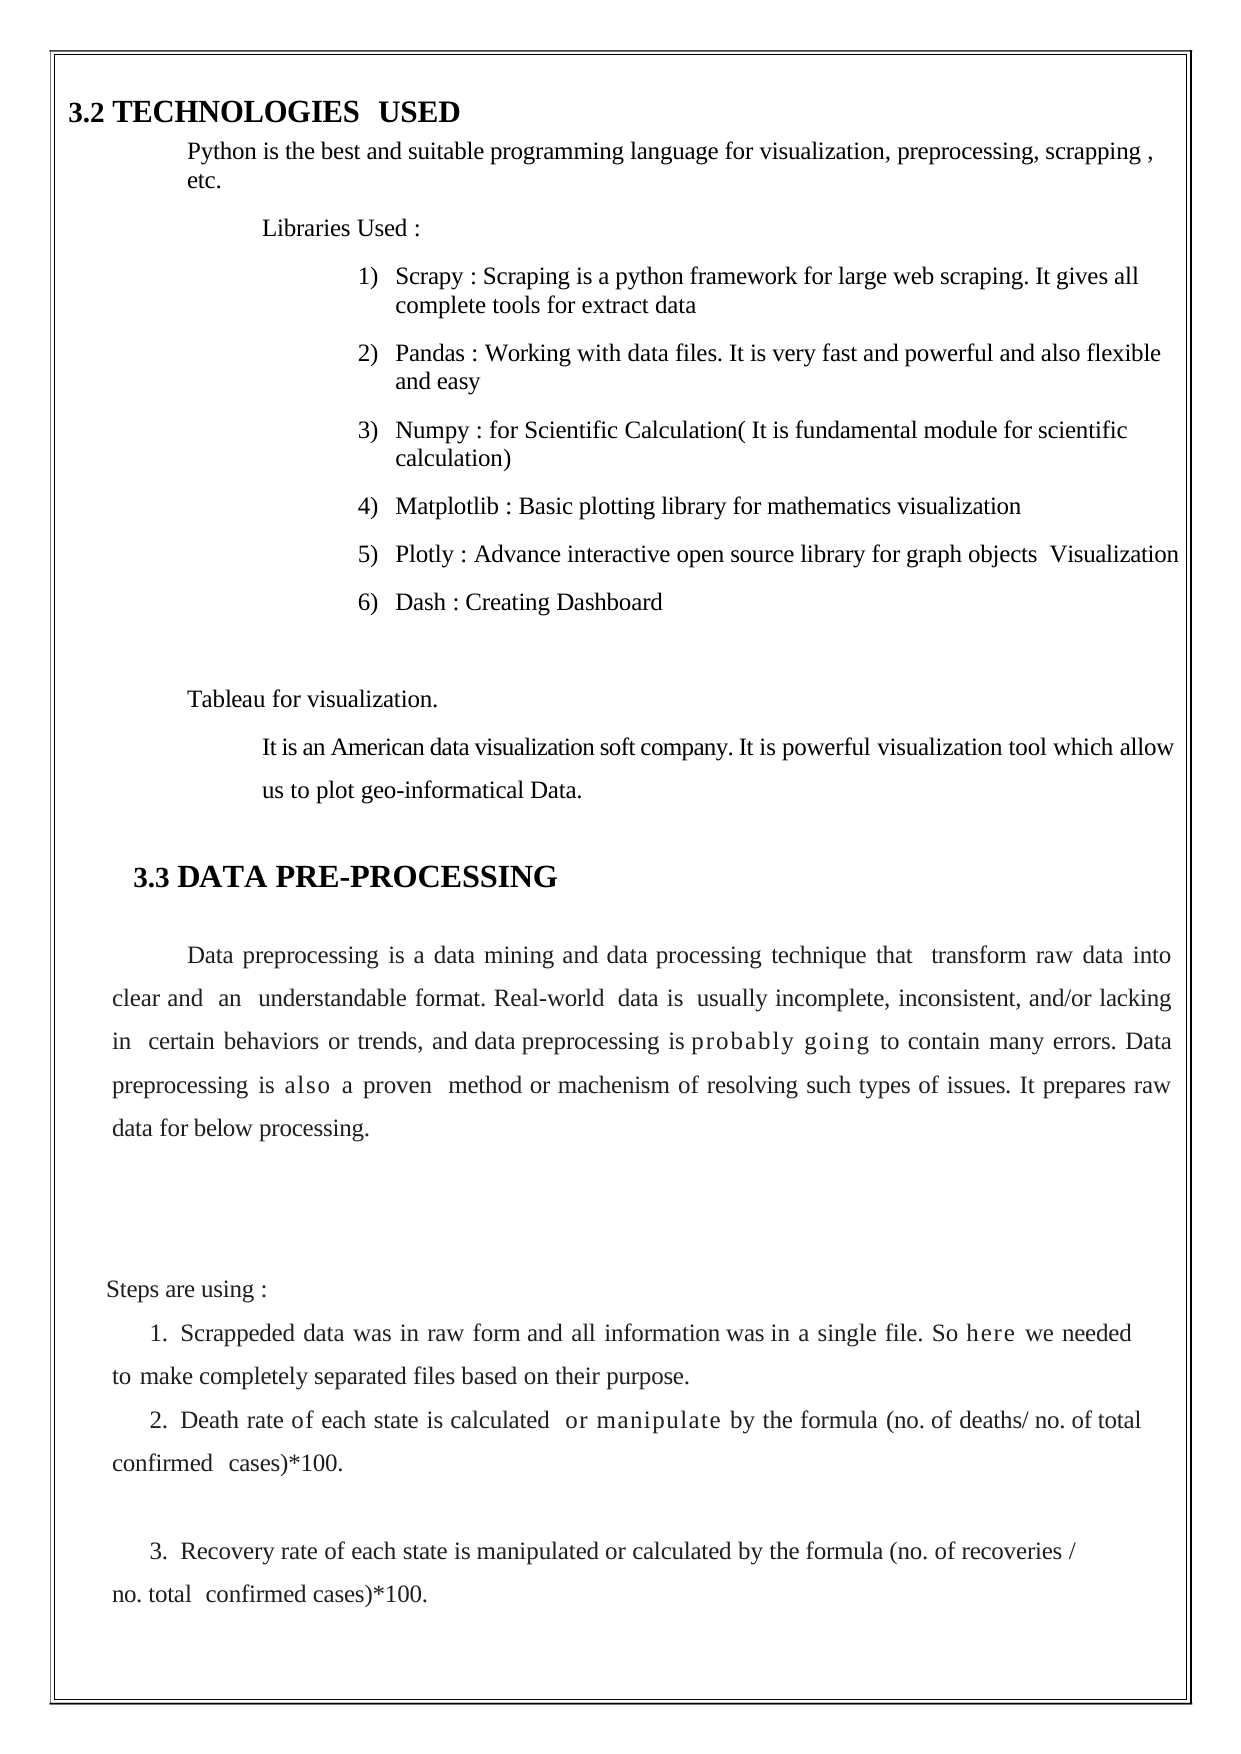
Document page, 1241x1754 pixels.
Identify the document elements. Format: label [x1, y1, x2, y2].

picture [47, 47, 1193, 1706]
